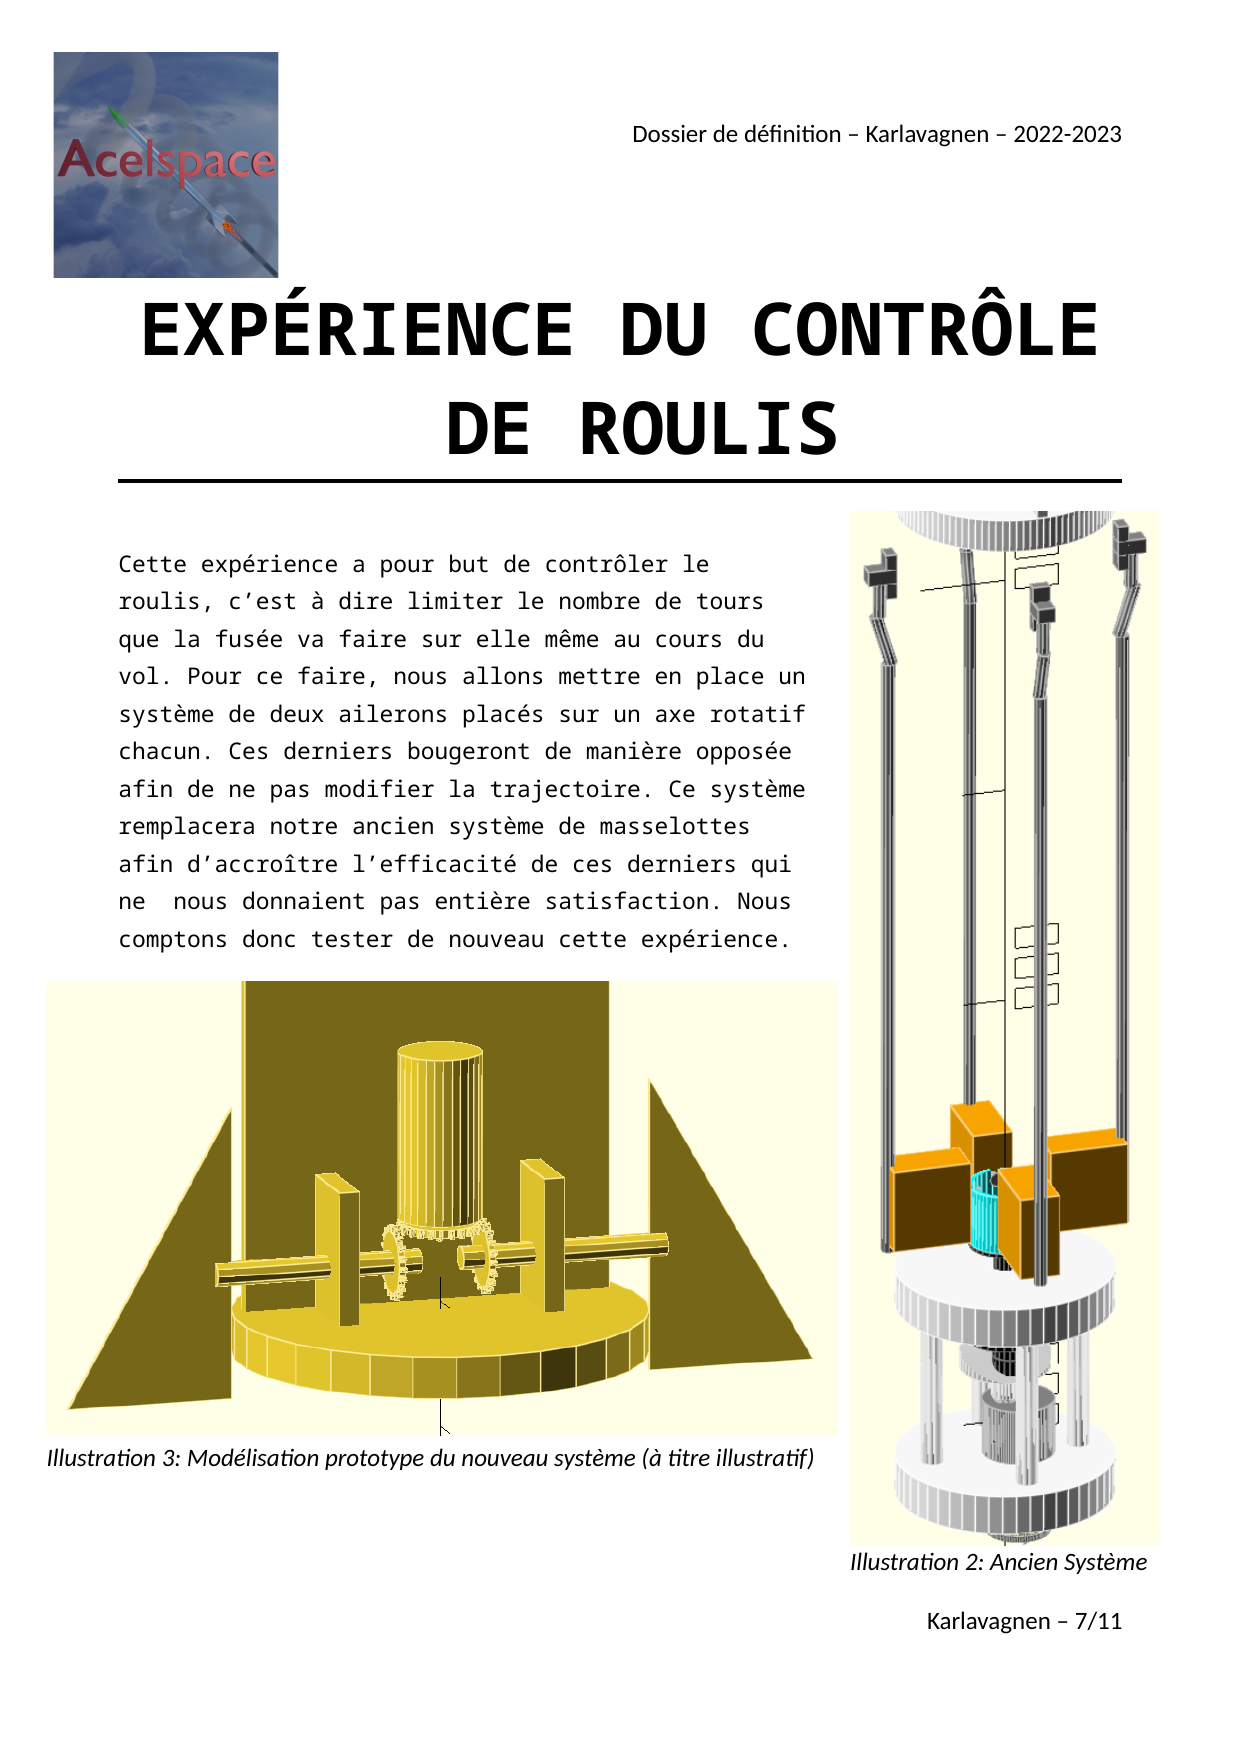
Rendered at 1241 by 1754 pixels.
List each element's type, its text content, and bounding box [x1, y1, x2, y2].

text Illustration 2: Ancien Système [850, 1546, 1160, 1576]
text Illustration 3: Modélisation prototype du nouveau système (à titre illustratif) [46, 1436, 838, 1472]
picture [53, 52, 279, 278]
subtitle Expérience du contrôle de roulis [118, 203, 1122, 479]
text Cette expérience a pour but de contrôler le roulis, c’est à dire limiter le nombre de tours que la fusée va faire sur elle même au cours du vol. Pour ce faire, nous allons mettre en place un système de deux ailerons placés sur un axe rotatif chacun. Ces derniers bougeront de manière opposée afin de ne pas modifier la trajectoire. Ce système remplacera notre ancien système de masselottes afin d’accroître l’efficacité de ces derniers qui ne nous donnaient pas entière satisfaction. Nous comptons donc tester de nouveau cette expérience. [118, 548, 847, 954]
picture [849, 511, 1160, 1546]
picture [46, 981, 838, 1436]
